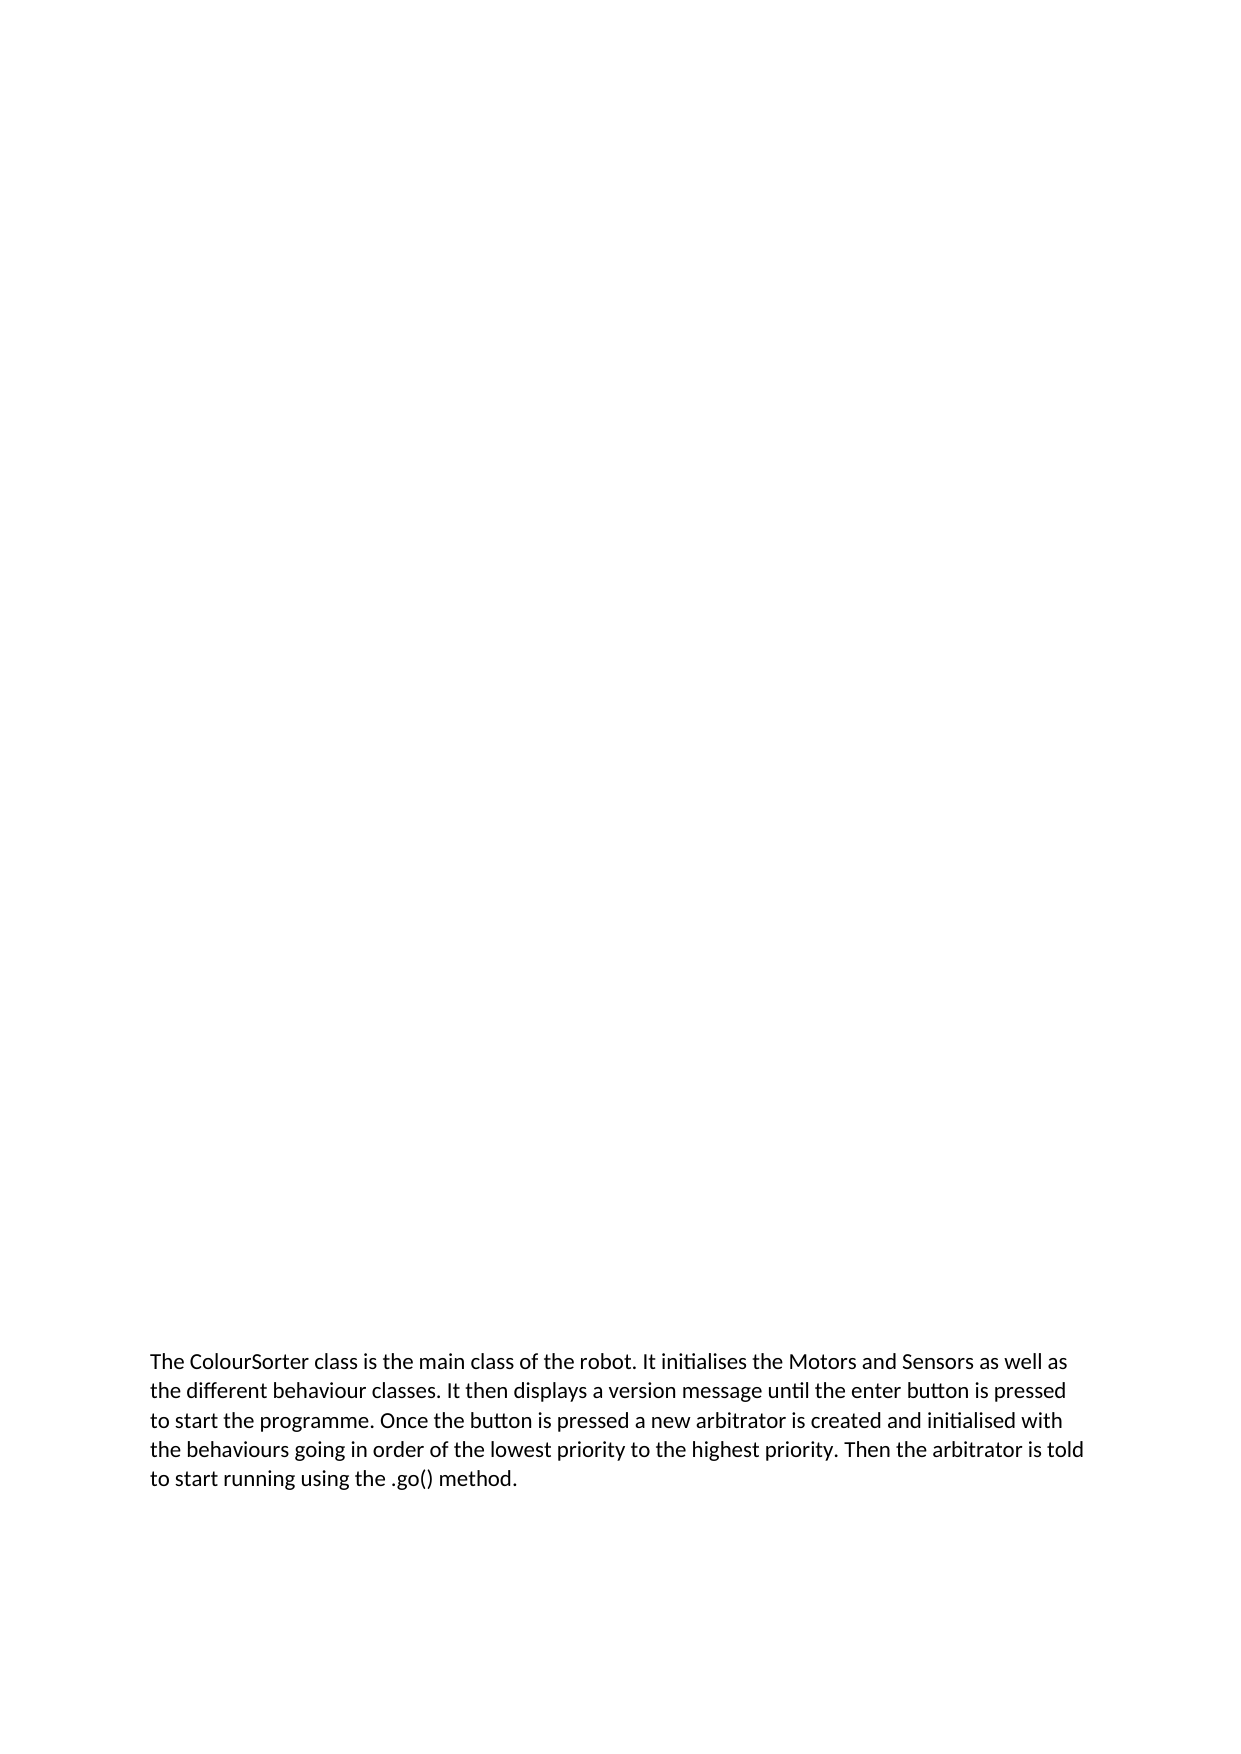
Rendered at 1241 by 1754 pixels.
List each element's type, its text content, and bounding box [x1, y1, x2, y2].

text The ColourSorter class is the main class of the robot. It initialises the Motors and Sensors as well as the different behaviour classes. It then displays a version message until the enter button is pressed to start the programme. Once the button is pressed a new arbitrator is created and initialised with the behaviours going in order of the lowest priority to the highest priority. Then the arbitrator is told to start running using the .go() method. [150, 1347, 1090, 1493]
